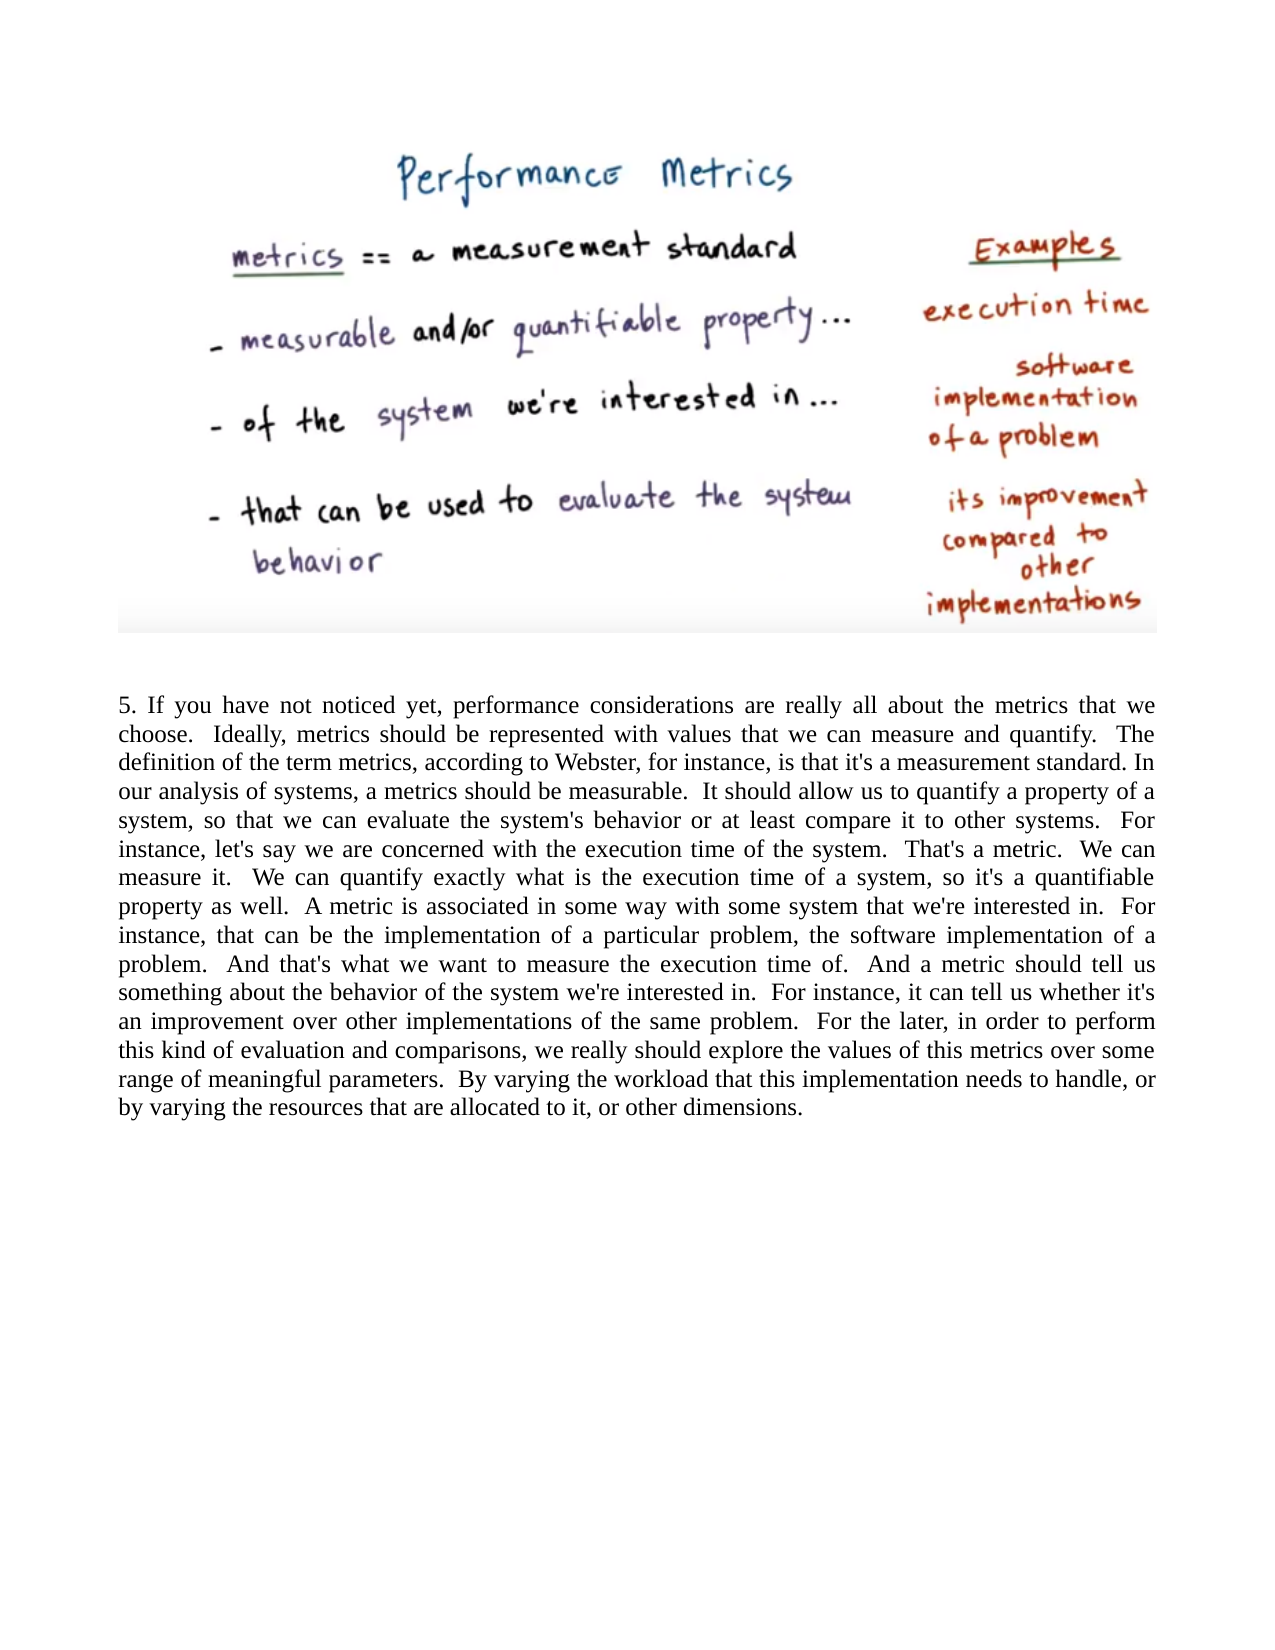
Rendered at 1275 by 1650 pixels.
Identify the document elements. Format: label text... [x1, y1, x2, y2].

picture [118, 146, 1157, 633]
text 5. If you have not noticed yet, performance considerations are really all about the metrics that we choose. Ideally, metrics should be represented with values that we can measure and quantify. The definition of the term metrics, according to Webster, for instance, is that it's a measurement standard. In our analysis of systems, a metrics should be measurable. It should allow us to quantify a property of a system, so that we can evaluate the system's behavior or at least compare it to other systems. For instance, let's say we are concerned with the execution time of the system. That's a metric. We can measure it. We can quantify exactly what is the execution time of a system, so it's a quantifiable property as well. A metric is associated in some way with some system that we're interested in. For instance, that can be the implementation of a particular problem, the software implementation of a problem. And that's what we want to measure the execution time of. And a metric should tell us something about the behavior of the system we're interested in. For instance, it can tell us whether it's an improvement over other implementations of the same problem. For the later, in order to perform this kind of evaluation and comparisons, we really should explore the values of this metrics over some range of meaningful parameters. By varying the workload that this implementation needs to handle, or by varying the resources that are allocated to it, or other dimensions. [118, 690, 1157, 1121]
